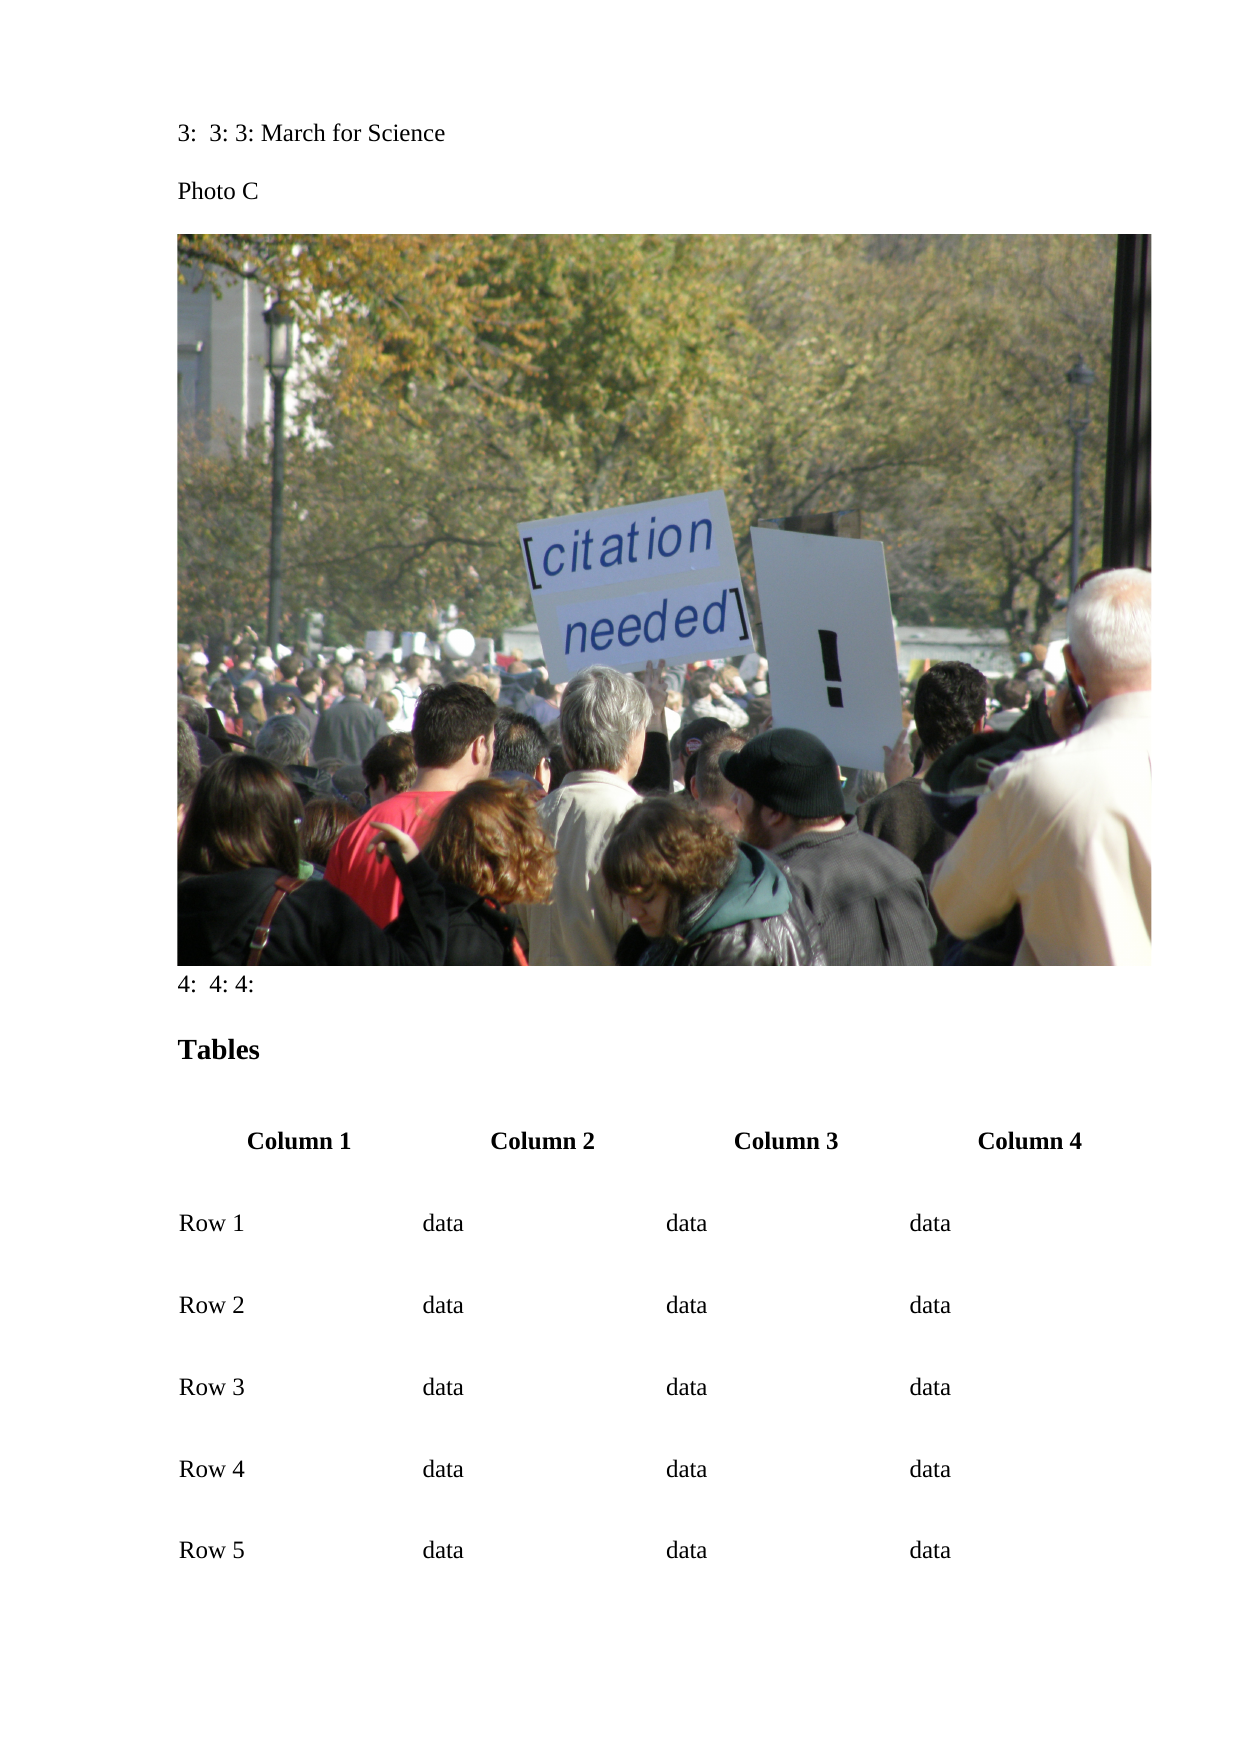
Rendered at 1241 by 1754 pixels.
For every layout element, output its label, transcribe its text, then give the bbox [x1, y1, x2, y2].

table_header Column 1 [177, 1100, 421, 1182]
table_cell data [664, 1264, 908, 1345]
table_cell data [664, 1182, 908, 1263]
table_cell Row 4 [177, 1427, 421, 1509]
table_cell Row 5 [177, 1509, 421, 1591]
picture [177, 234, 1152, 966]
table_cell data [664, 1427, 908, 1509]
table_cell data [908, 1264, 1152, 1345]
table_cell Row 3 [177, 1345, 421, 1427]
table_header Column 2 [421, 1100, 664, 1182]
table_cell data [908, 1182, 1152, 1263]
text Tables [177, 1032, 1152, 1065]
table_cell data [664, 1345, 908, 1427]
table_cell data [908, 1345, 1152, 1427]
table_cell data [908, 1509, 1152, 1591]
table_cell data [908, 1427, 1152, 1509]
text 4: 4: 4: [177, 966, 1152, 998]
table_cell data [421, 1345, 664, 1427]
text 3: 3: 3: March for Science [177, 118, 1152, 147]
table_cell data [421, 1182, 664, 1263]
table_cell Row 1 [177, 1182, 421, 1263]
table_cell data [421, 1509, 664, 1591]
table_cell Row 2 [177, 1264, 421, 1345]
table_cell data [421, 1427, 664, 1509]
table_cell data [664, 1509, 908, 1591]
table_header Column 4 [908, 1100, 1152, 1182]
text Photo C [177, 176, 1152, 205]
table_cell data [421, 1264, 664, 1345]
table_header Column 3 [664, 1100, 908, 1182]
